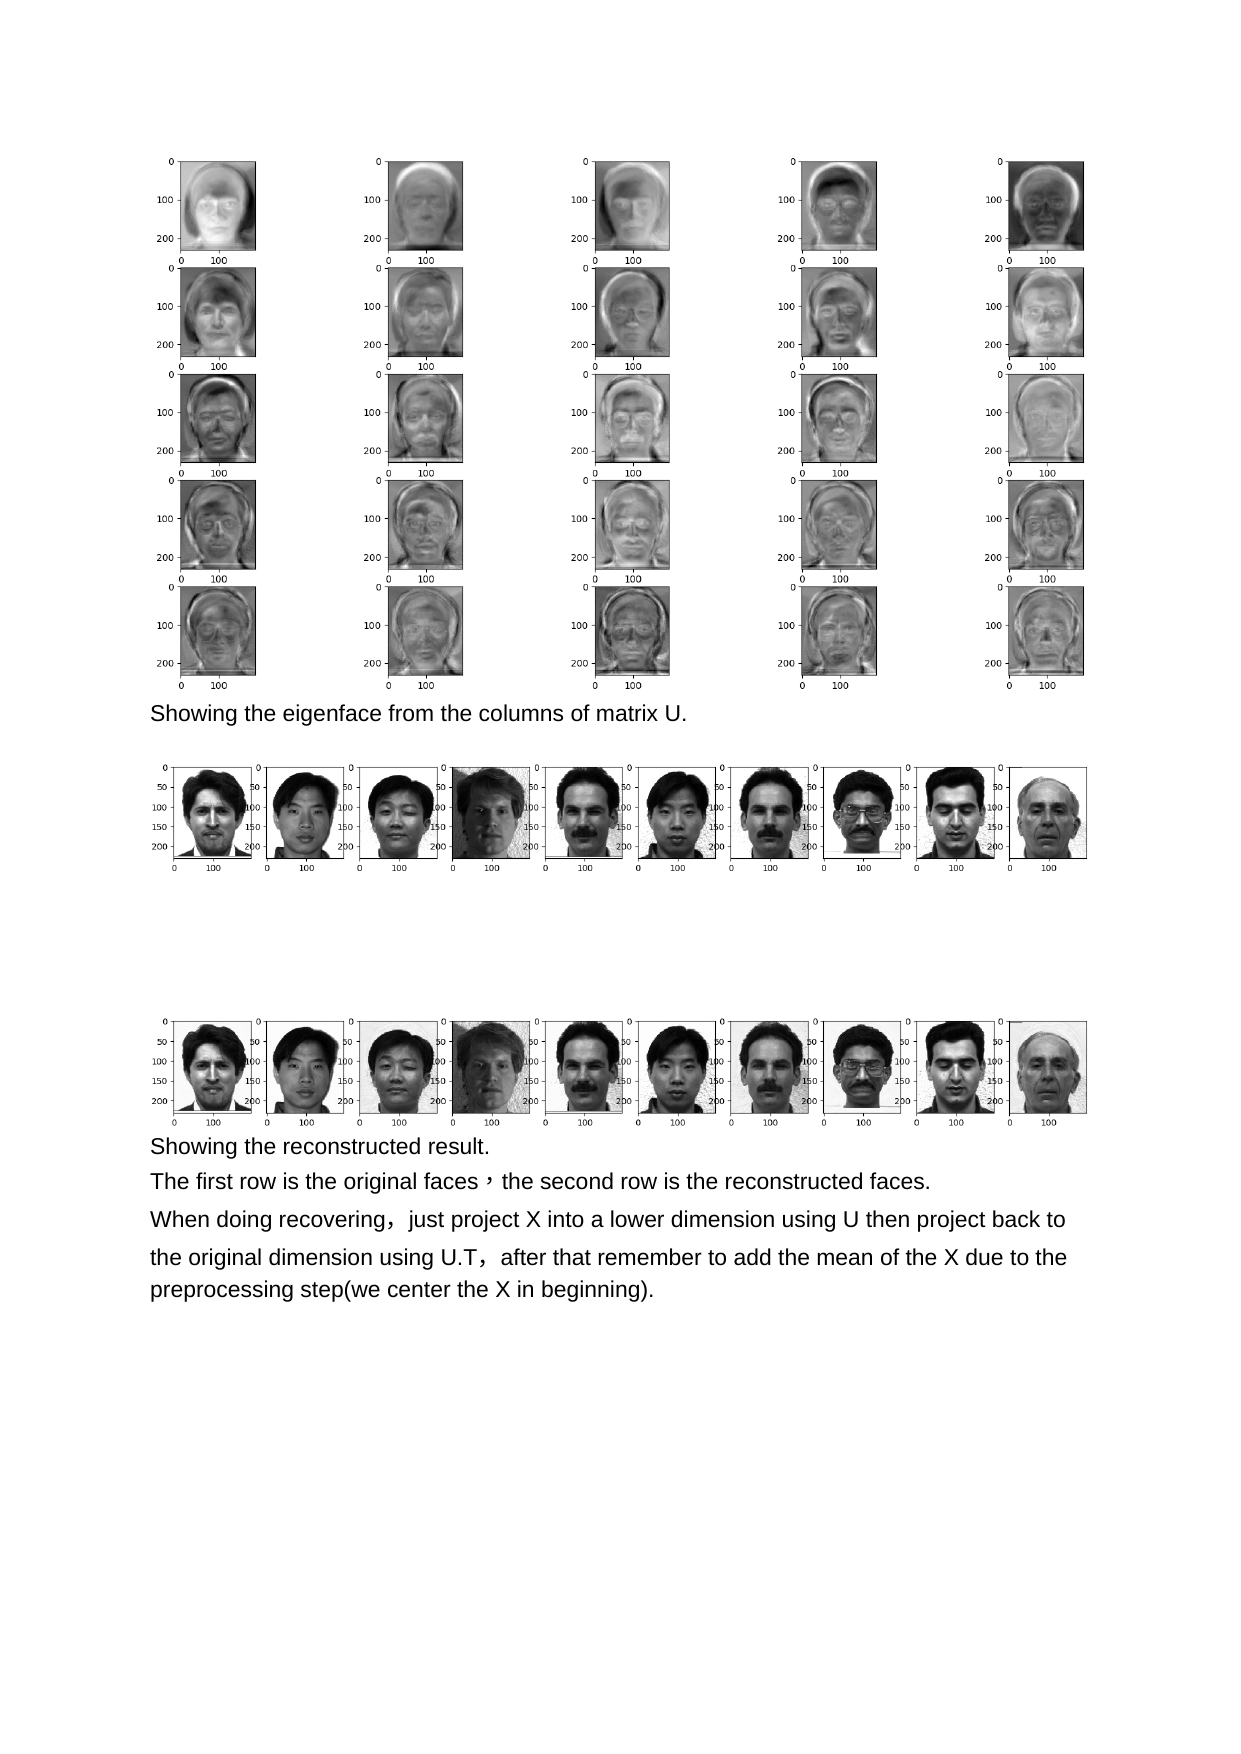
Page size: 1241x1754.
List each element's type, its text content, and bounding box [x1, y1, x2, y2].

text Showing the reconstructed result. [150, 1133, 1090, 1159]
text Showing the eigenface from the columns of matrix U. [150, 700, 1090, 726]
text The first row is the original faces，the second row is the reconstructed faces. [150, 1163, 1090, 1196]
text When doing recovering，just project X into a lower dimension using U then project back to the original dimension using U.T，after that remember to add the mean of the X due to the preprocessing step(we center the X in beginning). [150, 1201, 1090, 1303]
